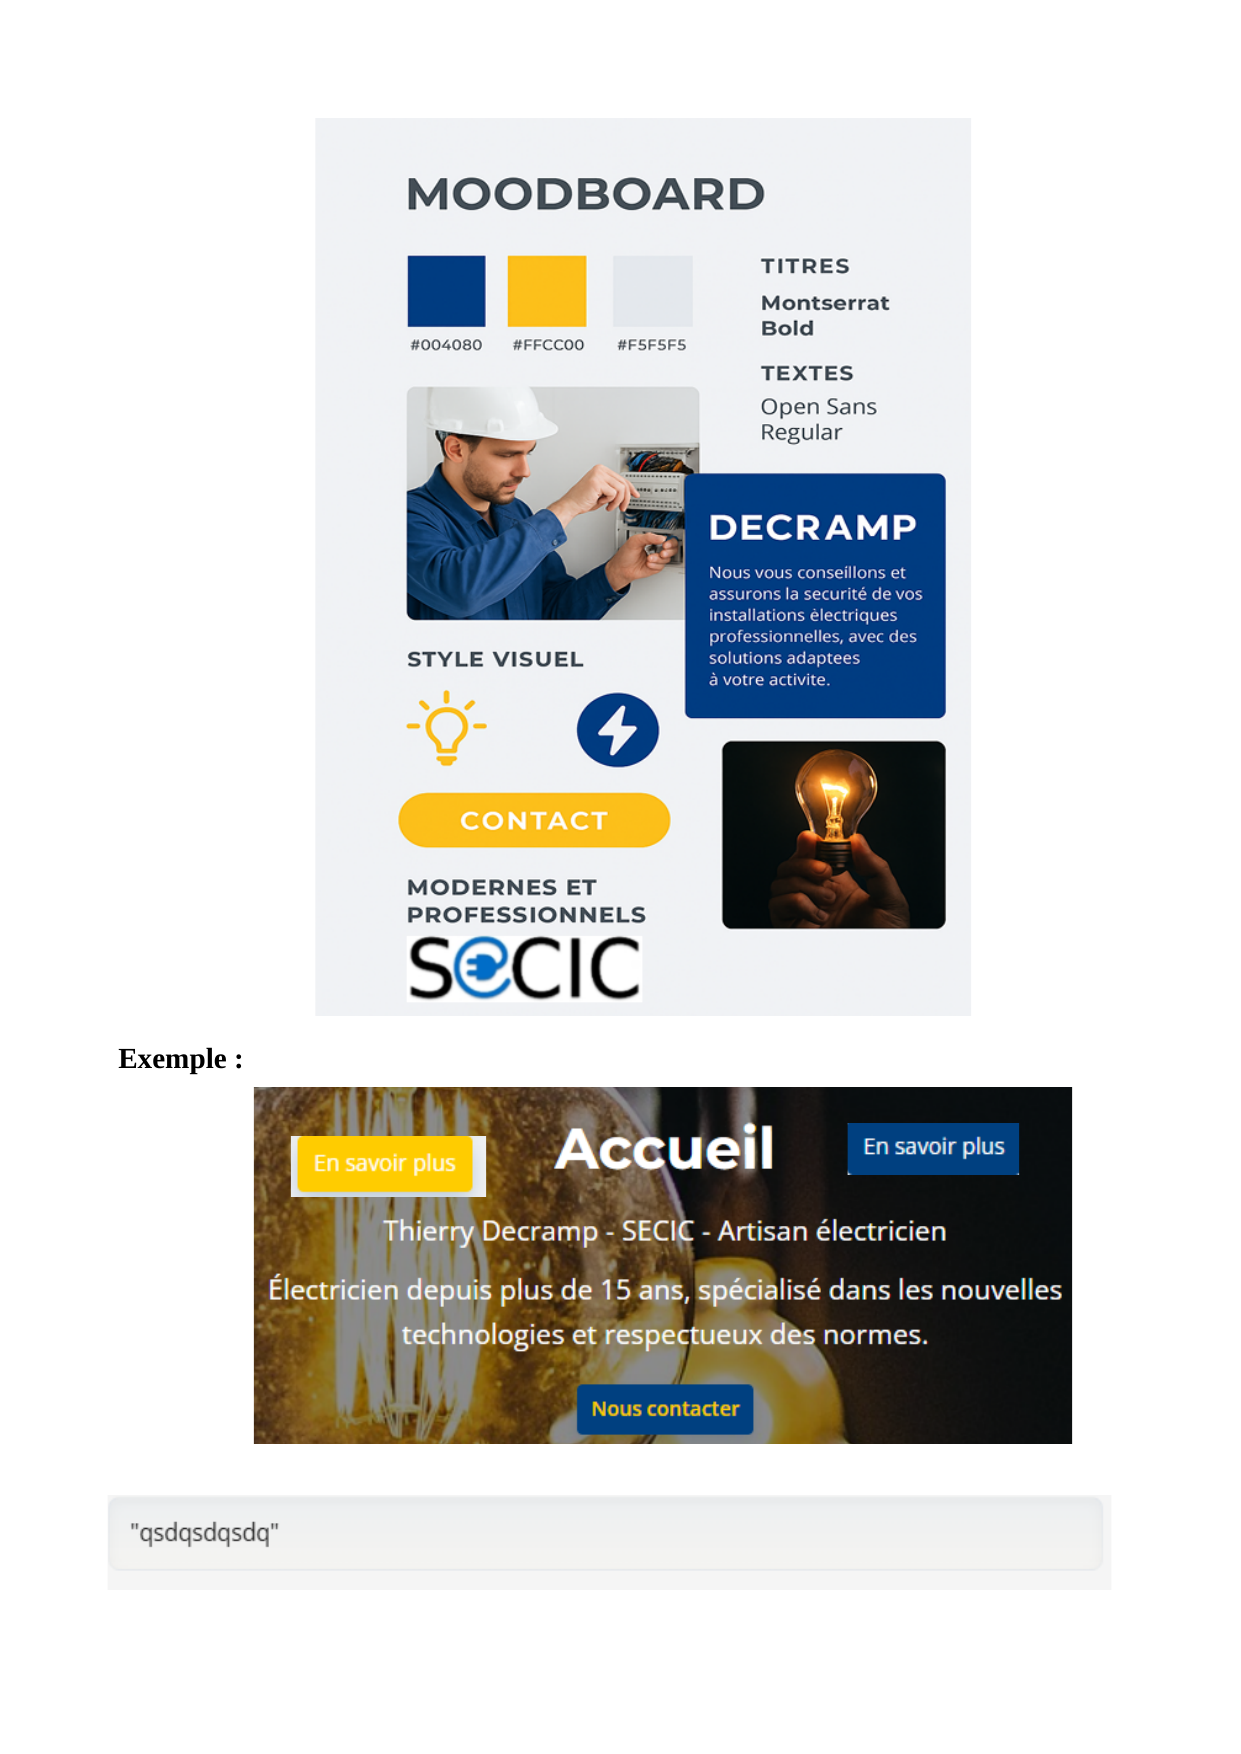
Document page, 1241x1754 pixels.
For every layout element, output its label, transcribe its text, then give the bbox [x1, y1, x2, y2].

picture [313, 118, 972, 1016]
subtitle Exemple : [118, 1041, 1122, 1074]
picture [107, 1495, 1112, 1590]
picture [253, 1087, 1073, 1444]
